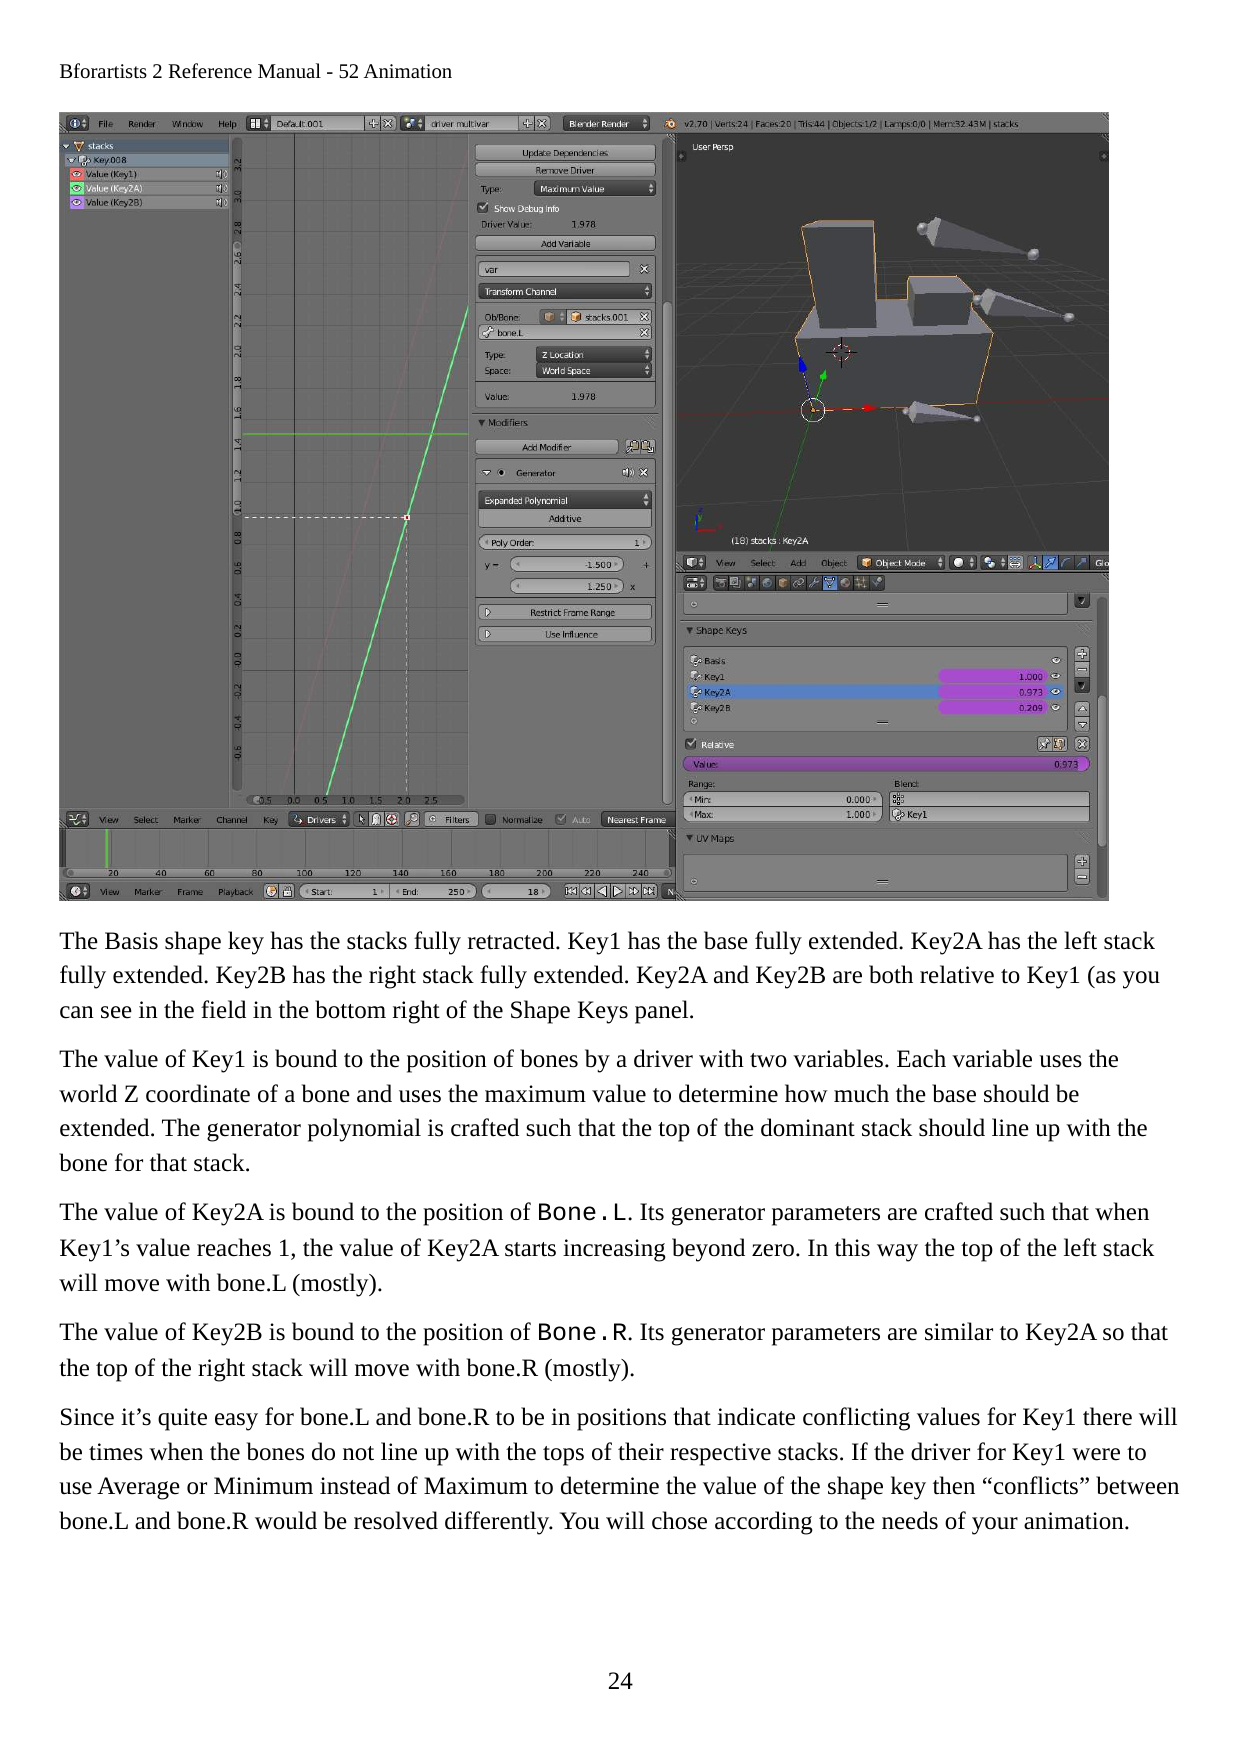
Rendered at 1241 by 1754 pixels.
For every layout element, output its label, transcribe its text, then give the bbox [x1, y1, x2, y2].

picture [59, 112, 1109, 901]
text The Basis shape key has the stacks fully retracted. Key1 has the base fully extended. Key2A has the left stack fully extended. Key2B has the right stack fully extended. Key2A and Key2B are both relative to Key1 (as you can see in the field in the bottom right of the Shape Keys panel. [59, 926, 1181, 1024]
text The value of Key1 is bound to the position of bones by a driver with two variables. Each variable uses the world Z coordinate of a bone and uses the maximum value to determine how much the base should be extended. The generator polynomial is crafted such that the top of the dominant stack should line up with the bone for that stack. [59, 1044, 1181, 1176]
text Since it’s quite easy for bone.L and bone.R to be in positions that indicate conflicting values for Key1 there will be times when the bones do not line up with the tops of their respective stacks. If the driver for Key1 were to use Average or Minimum instead of Maximum to determine the value of the shape key then “conflicts” between bone.L and bone.R would be resolved differently. You will chose according to the needs of your animation. [59, 1402, 1181, 1534]
text The value of Key2A is bound to the position of Bone.L. Its generator parameters are crafted such that when Key1’s value reaches 1, the value of Key2A starts increasing beyond zero. In this way the top of the left stack will move with bone.L (mostly). [59, 1197, 1181, 1296]
text The value of Key2B is bound to the position of Bone.R. Its generator parameters are similar to Key2A so that the top of the right stack will move with bone.R (mostly). [59, 1317, 1181, 1382]
